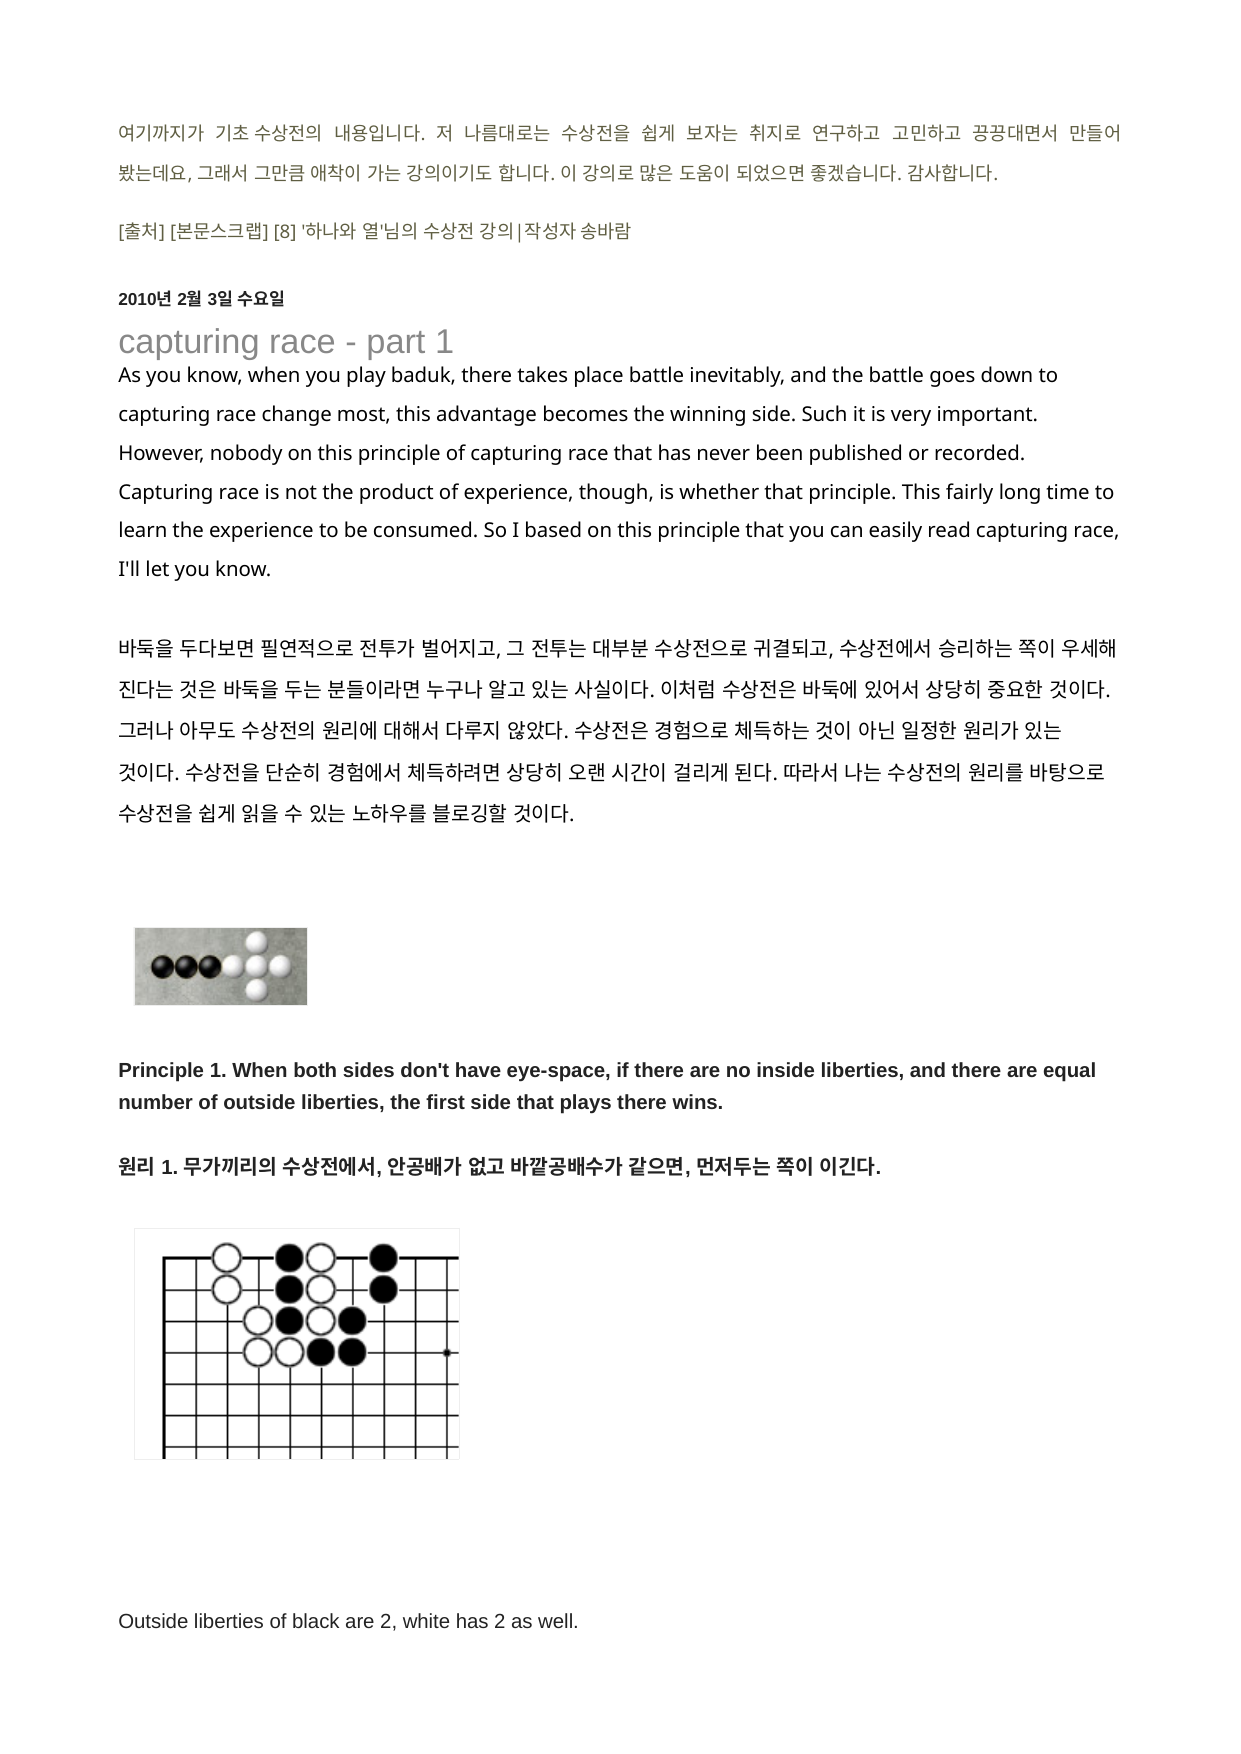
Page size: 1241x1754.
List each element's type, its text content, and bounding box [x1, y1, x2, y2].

text 여기까지가 기초 수상전의 내용입니다. 저 나름대로는 수상전을 쉽게 보자는 취지로 연구하고 고민하고 끙끙대면서 만들어 봤는데요, 그래서 그만큼 애착이 가는 강의이기도 합니다. 이 강의로 많은 도움이 되었으면 좋겠습니다. 감사합니다. [118, 118, 1122, 186]
subtitle capturing race - part 1 [118, 321, 1122, 361]
subtitle 2010년 2월 3일 수요일 [118, 289, 1122, 309]
text Principle 1. When both sides don't have eye-space, if there are no inside liberties, and there are equal number of outside liberties, the first side that plays there wins. 원리 1. 무가끼리의 수상전에서, 안공배가 없고 바깥공배수가 같으면, 먼저두는 쪽이 이긴다. [118, 1058, 1122, 1179]
text As you know, when you play baduk, there takes place battle inevitably, and the battle goes down to capturing race change most, this advantage becomes the winning side. Such it is very important. However, nobody on this principle of capturing race that has never been published or recorded. Capturing race is not the product of experience, though, is whether that principle. This fairly long time to learn the experience to be consumed. So I based on this principle that you can easily read capturing race, I'll let you know. 바둑을 두다보면 필연적으로 전투가 벌어지고, 그 전투는 대부분 수상전으로 귀결되고, 수상전에서 승리하는 쪽이 우세해 진다는 것은 바둑을 두는 분들이라면 누구나 알고 있는 사실이다. 이처럼 수상전은 바둑에 있어서 상당히 중요한 것이다. 그러나 아무도 수상전의 원리에 대해서 다루지 않았다. 수상전은 경험으로 체득하는 것이 아닌 일정한 원리가 있는 것이다. 수상전을 단순히 경험에서 체득하려면 상당히 오랜 시간이 걸리게 된다. 따라서 나는 수상전의 원리를 바탕으로 수상전을 쉽게 읽을 수 있는 노하우를 블로깅할 것이다. [118, 361, 1122, 874]
picture [135, 928, 307, 1005]
text [출처] [본문스크랩] [8] '하나와 열'님의 수상전 강의|작성자 송바람 [118, 217, 1122, 244]
text Outside liberties of black are 2, white has 2 as well. [118, 1511, 1122, 1632]
picture [135, 1229, 459, 1459]
